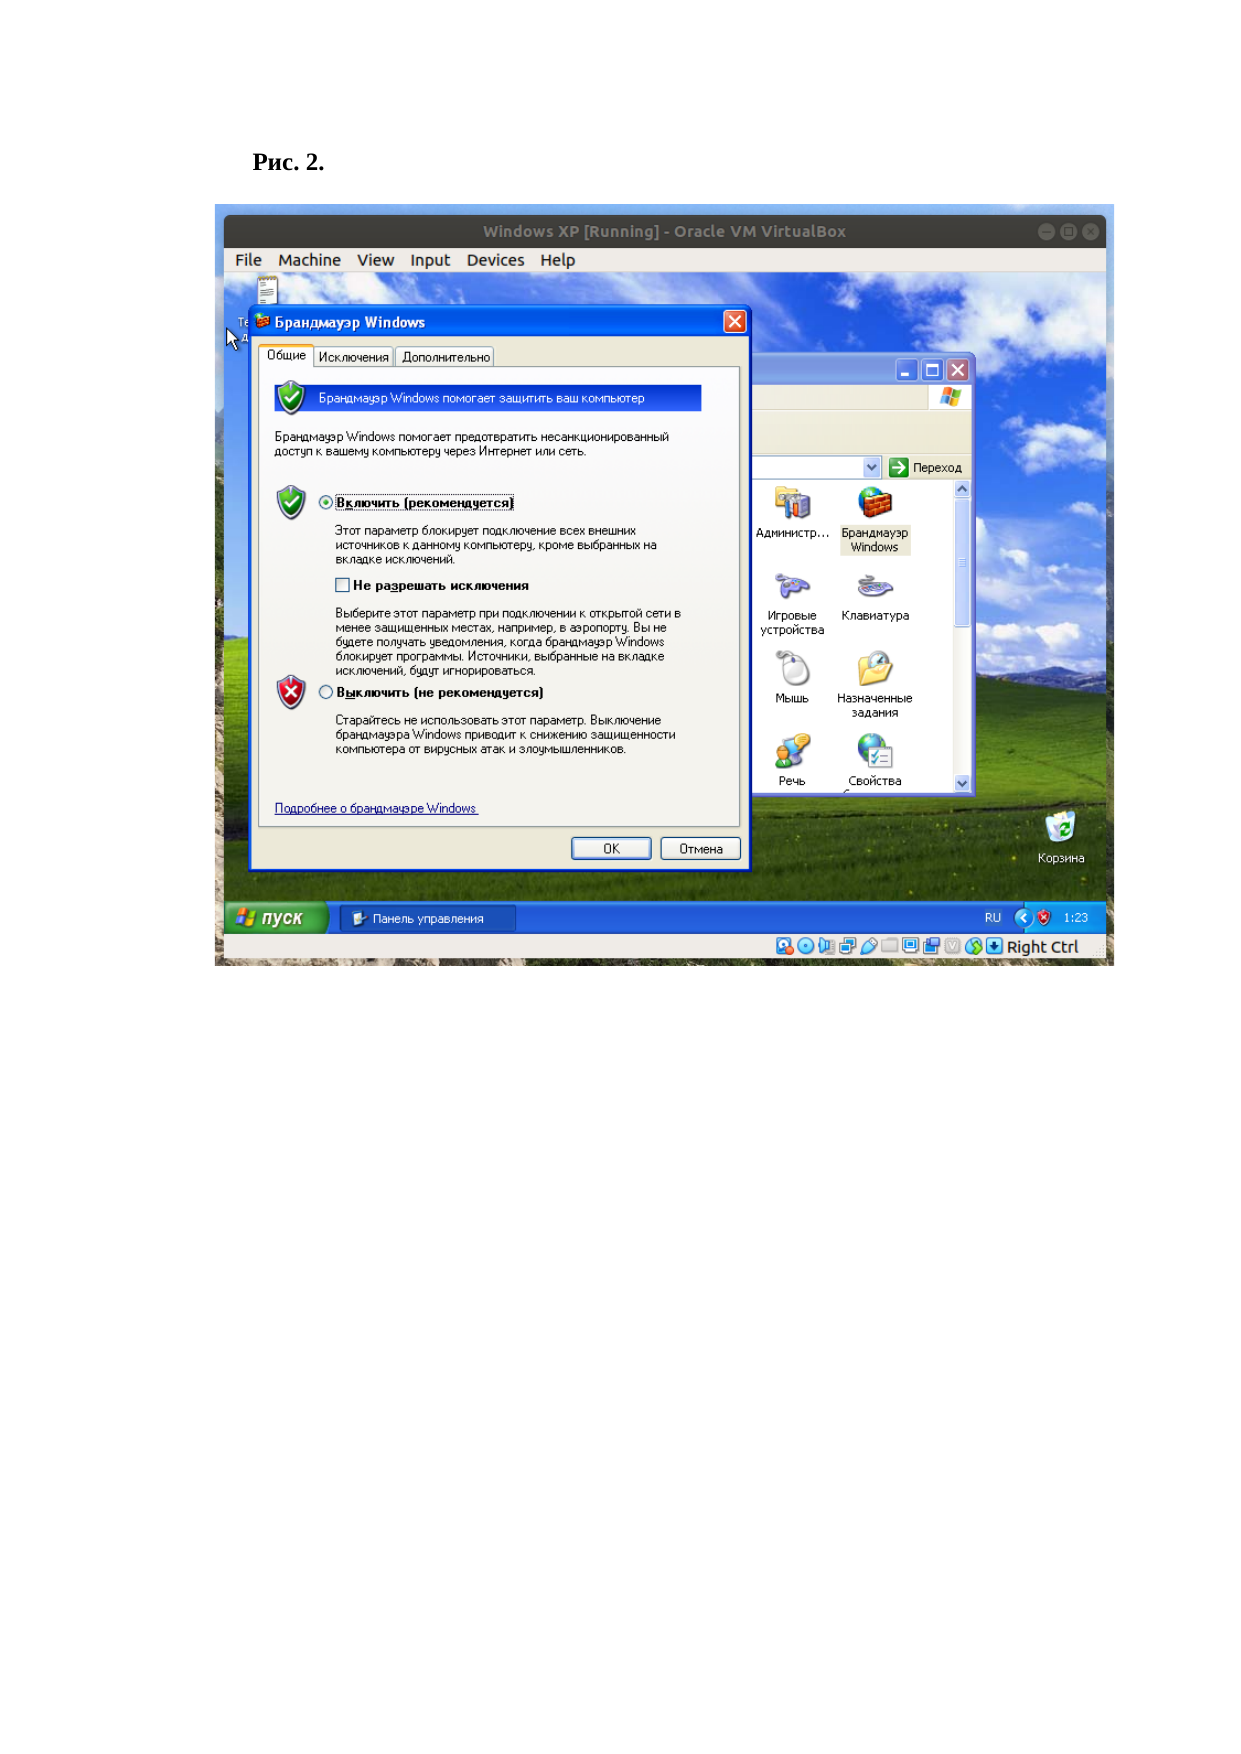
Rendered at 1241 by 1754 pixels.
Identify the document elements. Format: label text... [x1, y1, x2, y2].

text Рис. 2. [252, 118, 1152, 176]
picture [214, 204, 1115, 966]
